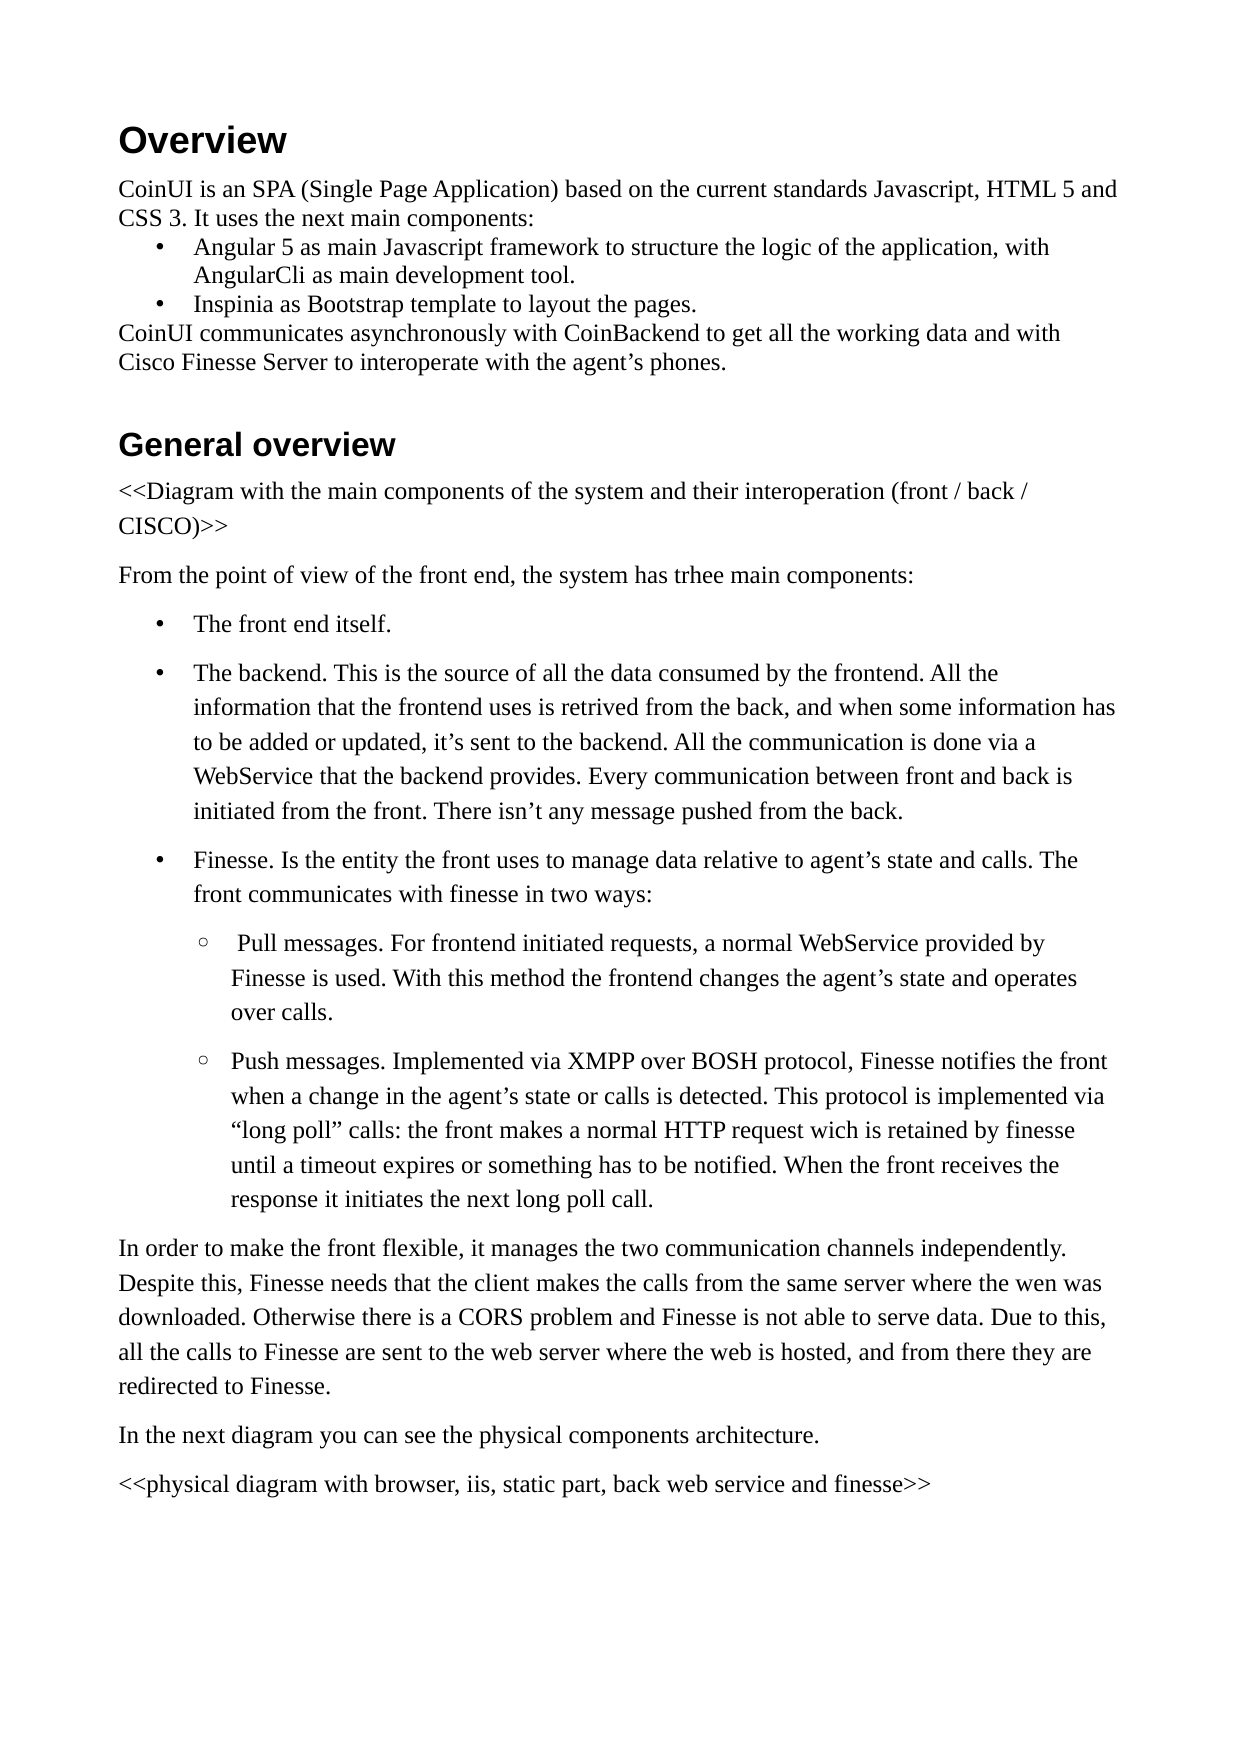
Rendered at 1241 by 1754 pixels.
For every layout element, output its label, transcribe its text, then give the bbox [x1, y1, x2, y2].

text In the next diagram you can see the physical components architecture. [118, 1420, 1122, 1449]
subtitle Overview [118, 118, 1122, 162]
text CoinUI is an SPA (Single Page Application) based on the current standards Javascript, HTML 5 and CSS 3. It uses the next main components: [118, 174, 1122, 232]
subtitle General overview [118, 425, 1122, 464]
list Pull messages. For frontend initiated requests, a normal WebService provided by Finesse is used. With this method the frontend changes the agent’s state and operates over calls. [193, 928, 1122, 1026]
list The front end itself. [156, 609, 1122, 638]
text <<Diagram with the main components of the system and their interoperation (front / back / CISCO)>> [118, 476, 1122, 539]
list Angular 5 as main Javascript framework to structure the logic of the application, with AngularCli as main development tool. [156, 232, 1122, 289]
list Finesse. Is the entity the front uses to manage data relative to agent’s state and calls. The front communicates with finesse in two ways: [156, 845, 1122, 908]
text In order to make the front flexible, it manages the two communication channels independently. Despite this, Finesse needs that the client makes the calls from the same server where the wen was downloaded. Otherwise there is a CORS problem and Finesse is not able to serve data. Due to this, all the calls to Finesse are sent to the web server where the web is hosted, and from there they are redirected to Finesse. [118, 1233, 1122, 1400]
text CoinUI communicates asynchronously with CoinBackend to get all the working data and with Cisco Finesse Server to interoperate with the agent’s phones. [118, 318, 1122, 376]
text <<physical diagram with browser, iis, static part, back web service and finesse>> [118, 1469, 1122, 1498]
list The backend. This is the source of all the data consumed by the frontend. All the information that the frontend uses is retrived from the back, and when some information has to be added or updated, it’s sent to the backend. All the communication is done via a WebService that the backend provides. Every communication between front and back is initiated from the front. There isn’t any message pushed from the back. [156, 658, 1122, 824]
text From the point of view of the front end, the system has trhee main components: [118, 560, 1122, 588]
list Push messages. Implemented via XMPP over BOSH protocol, Finesse notifies the front when a change in the agent’s state or calls is detected. This protocol is implemented via “long poll” calls: the front makes a normal HTTP request wich is retained by finesse until a timeout expires or something has to be notified. When the front receives the response it initiates the next long poll call. [193, 1046, 1122, 1213]
list Inspinia as Bootstrap template to layout the pages. [156, 289, 1122, 318]
